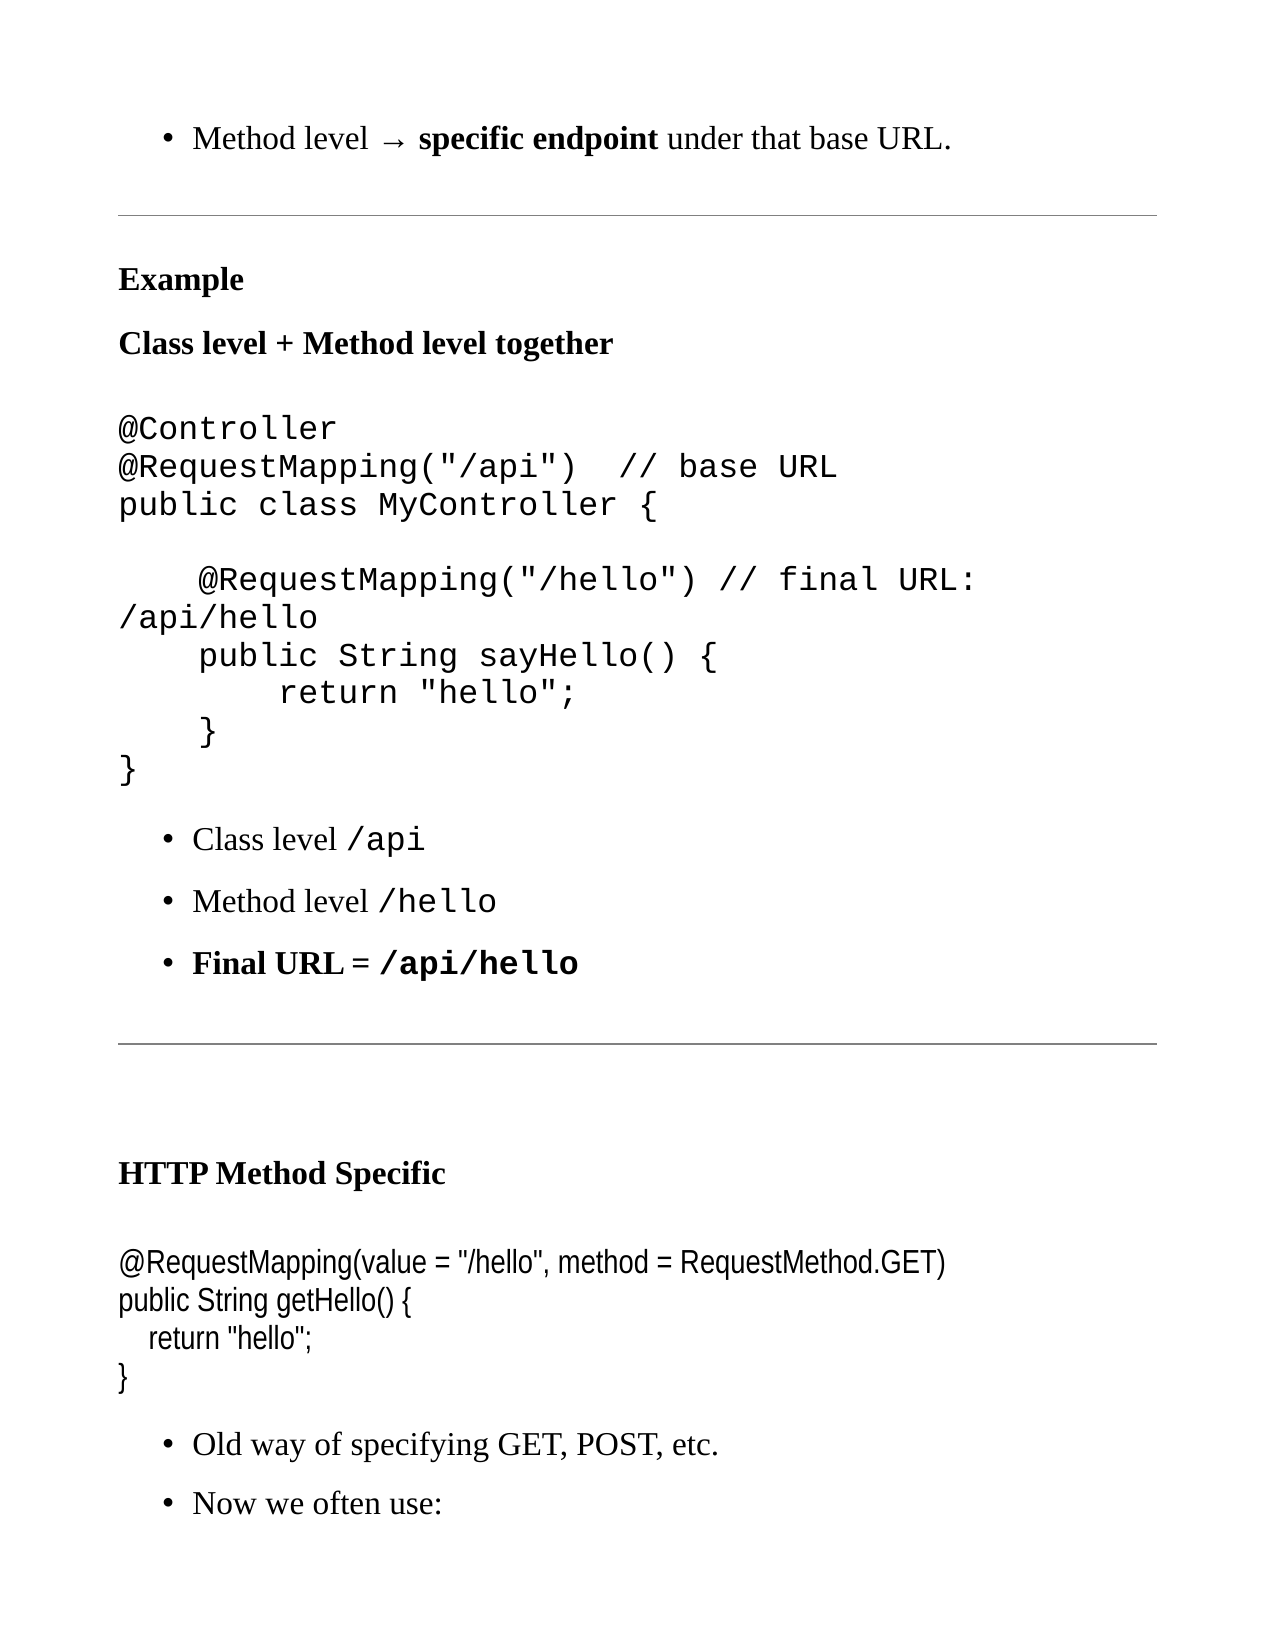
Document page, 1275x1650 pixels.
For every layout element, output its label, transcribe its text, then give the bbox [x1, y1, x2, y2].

text return "hello"; [118, 1318, 1157, 1357]
text return "hello"; [118, 676, 1157, 714]
list Method level → specific endpoint under that base URL. [162, 118, 1157, 156]
list Old way of specifying GET, POST, etc. [162, 1424, 1157, 1463]
text @RequestMapping("/hello") // final URL: /api/hello [118, 563, 1157, 638]
list Final URL = /api/hello [162, 943, 1157, 984]
text public String sayHello() { [118, 638, 1157, 676]
subtitle Class level + Method level together [118, 323, 1157, 361]
subtitle HTTP Method Specific [118, 1153, 1157, 1192]
text @Controller [118, 412, 1157, 449]
text @RequestMapping(value = "/hello", method = RequestMethod.GET) [118, 1242, 1157, 1280]
text @RequestMapping("/api") // base URL [118, 449, 1157, 487]
text public String getHello() { [118, 1280, 1157, 1318]
text } [118, 752, 1157, 790]
subtitle Example [118, 259, 1157, 298]
list Now we often use: [162, 1483, 1157, 1521]
list Class level /api [162, 819, 1157, 860]
text } [118, 1357, 1157, 1395]
text } [118, 714, 1157, 752]
text public class MyController { [118, 487, 1157, 525]
list Method level /hello [162, 881, 1157, 922]
